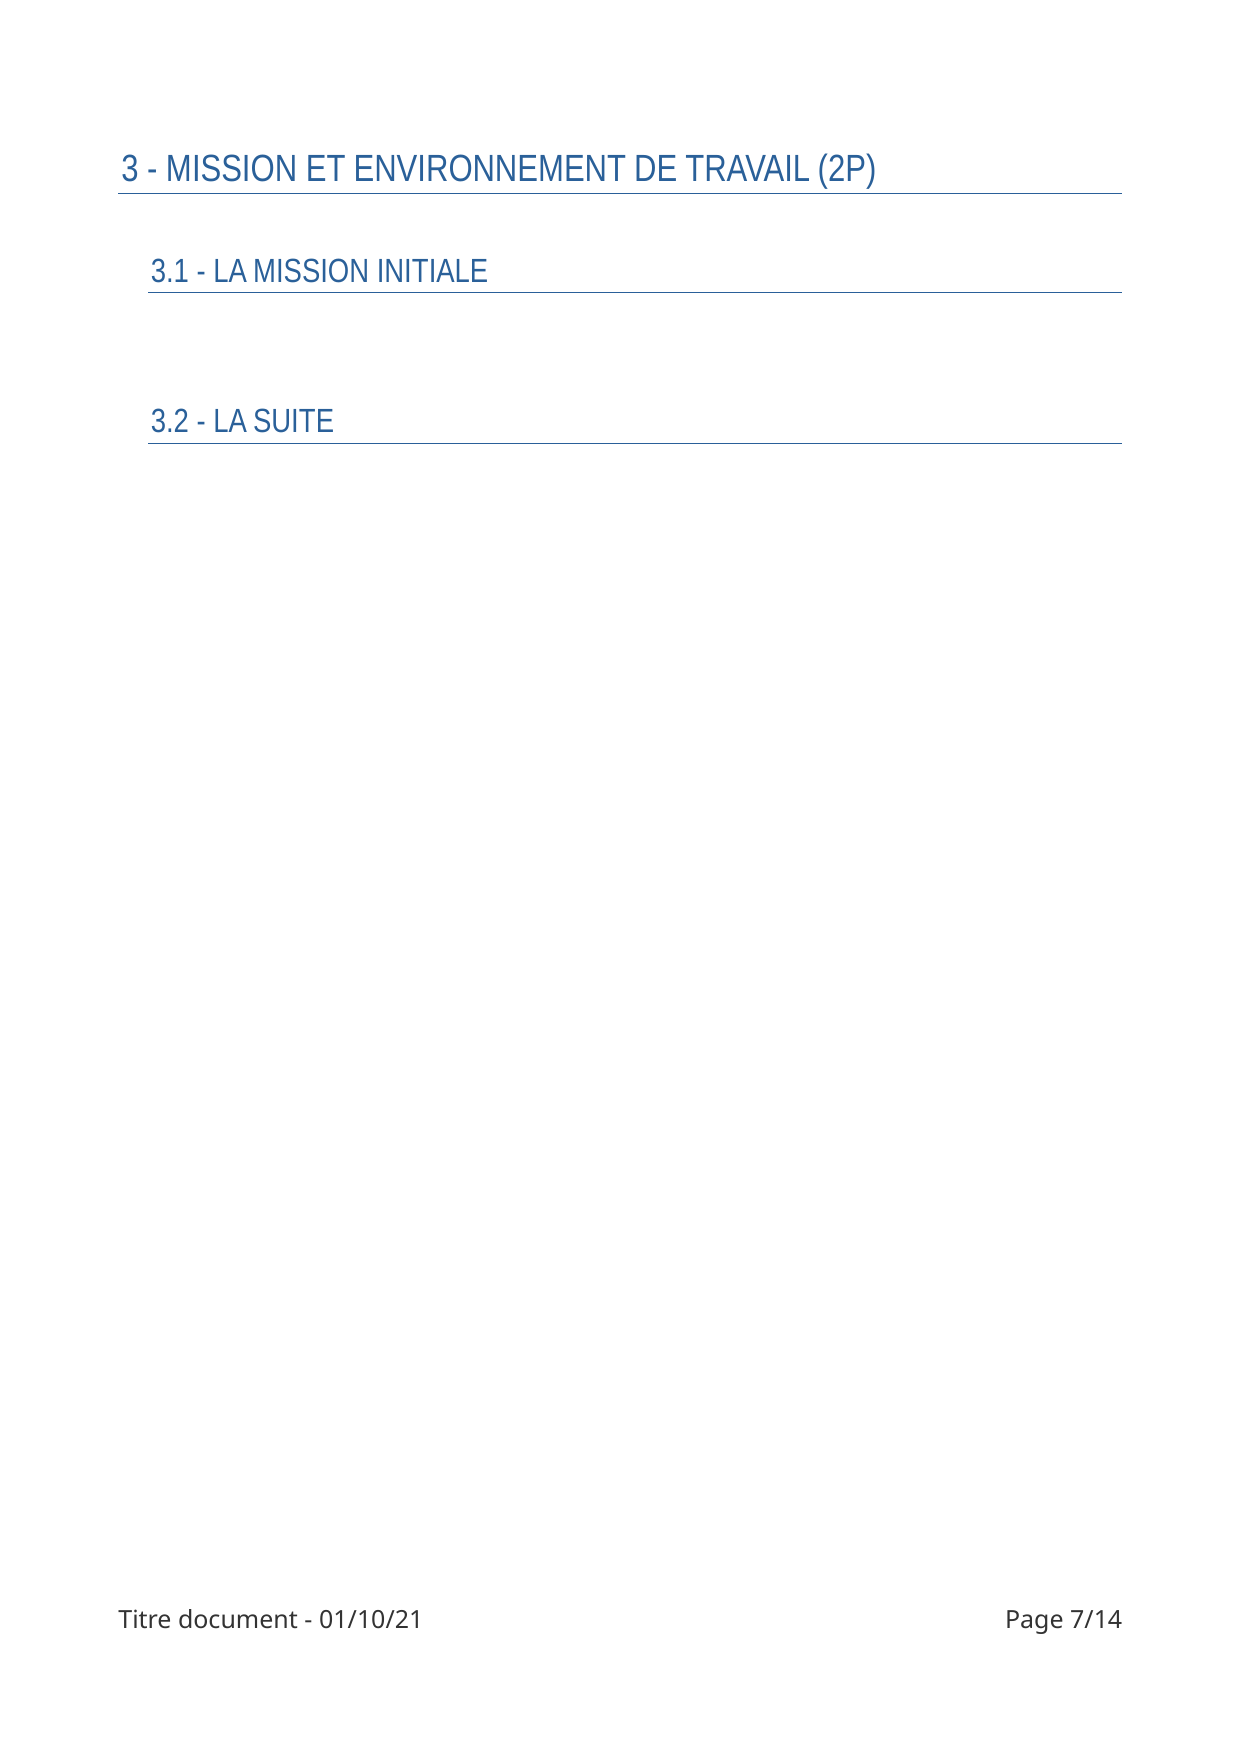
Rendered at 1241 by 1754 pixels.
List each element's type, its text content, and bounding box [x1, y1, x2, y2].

subtitle 3 - Mission et environnement de travail (2P) [118, 143, 1122, 193]
subtitle 3.2 - La suite [148, 398, 1122, 443]
subtitle 3.1 - La mission initiale [148, 248, 1122, 292]
